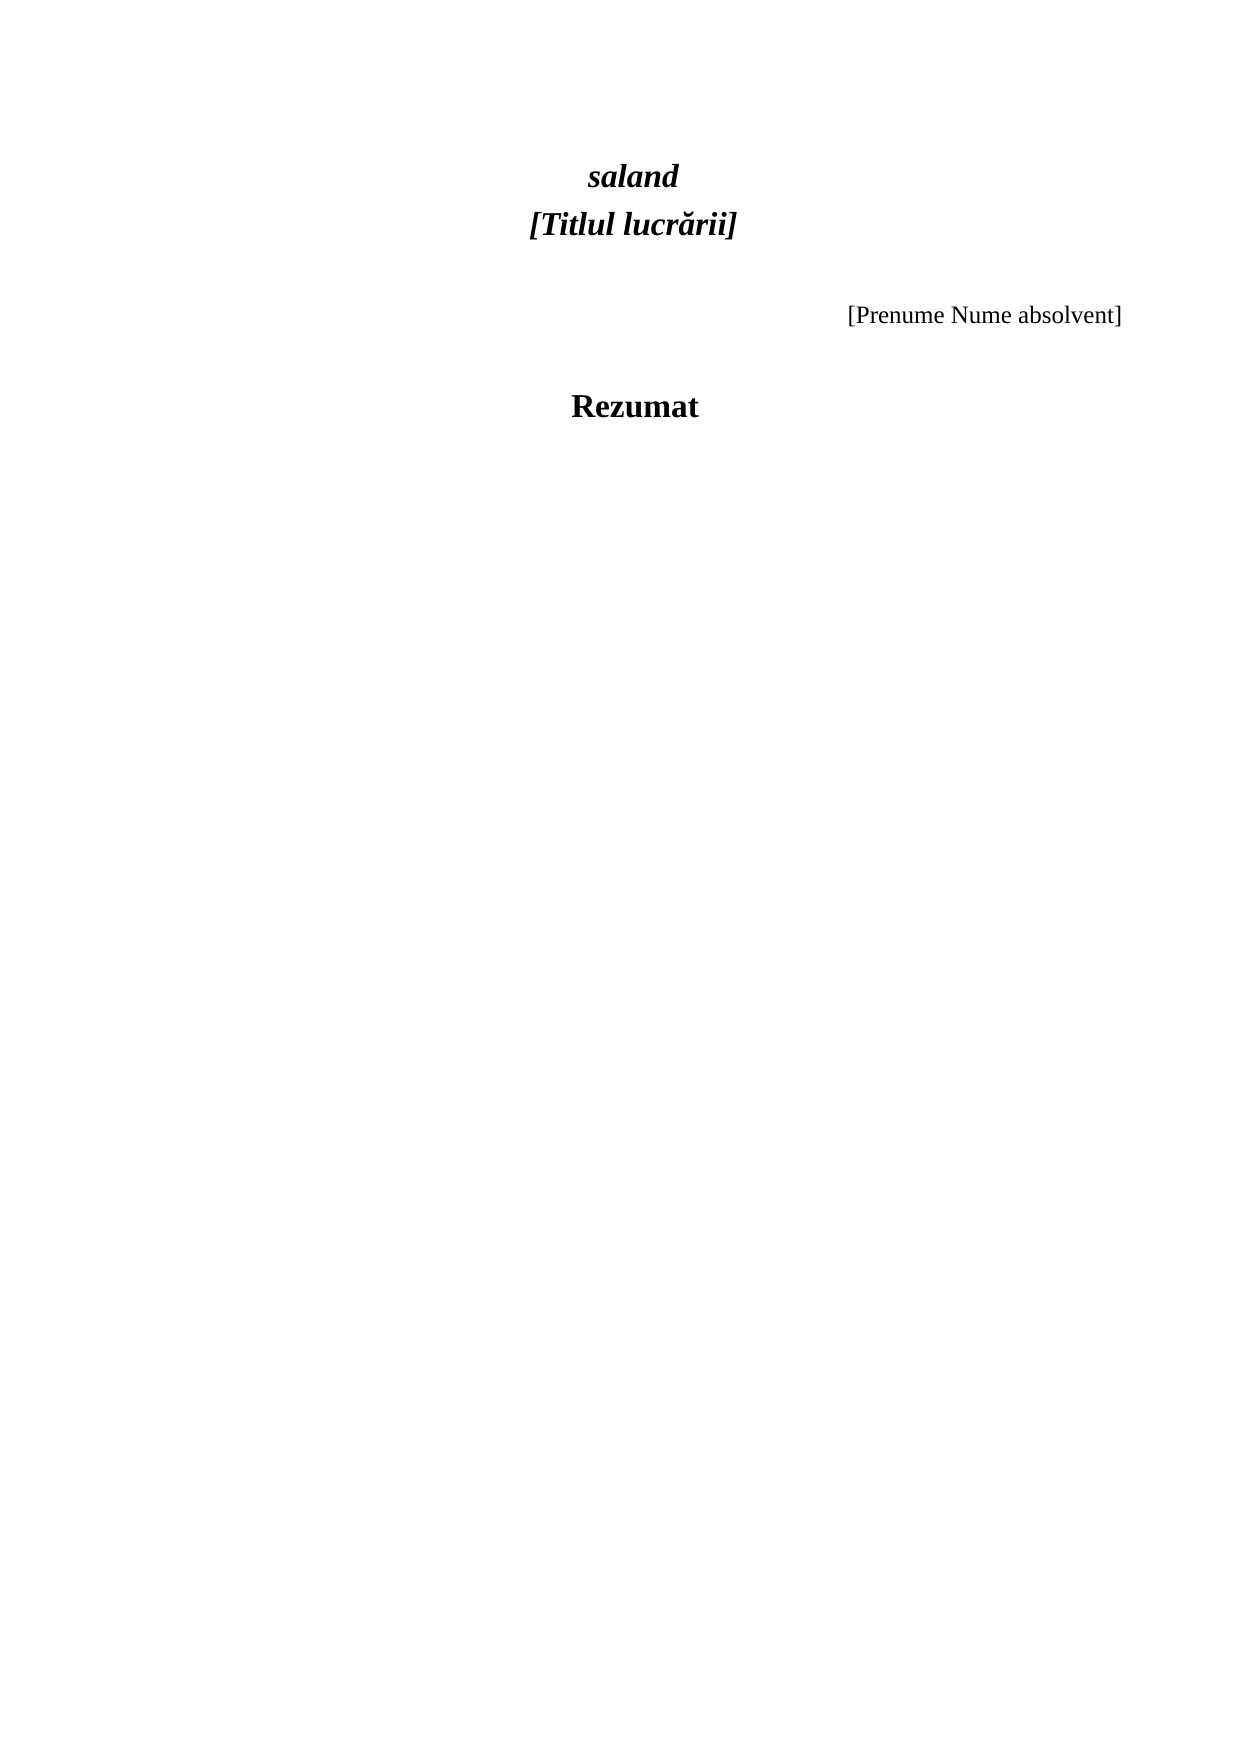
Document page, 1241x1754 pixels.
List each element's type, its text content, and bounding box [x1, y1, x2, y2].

text [Titlul lucrării] [148, 204, 1122, 243]
text [Prenume Nume absolvent] [148, 300, 1122, 329]
text saland [148, 156, 1122, 195]
text Rezumat [148, 386, 1122, 425]
